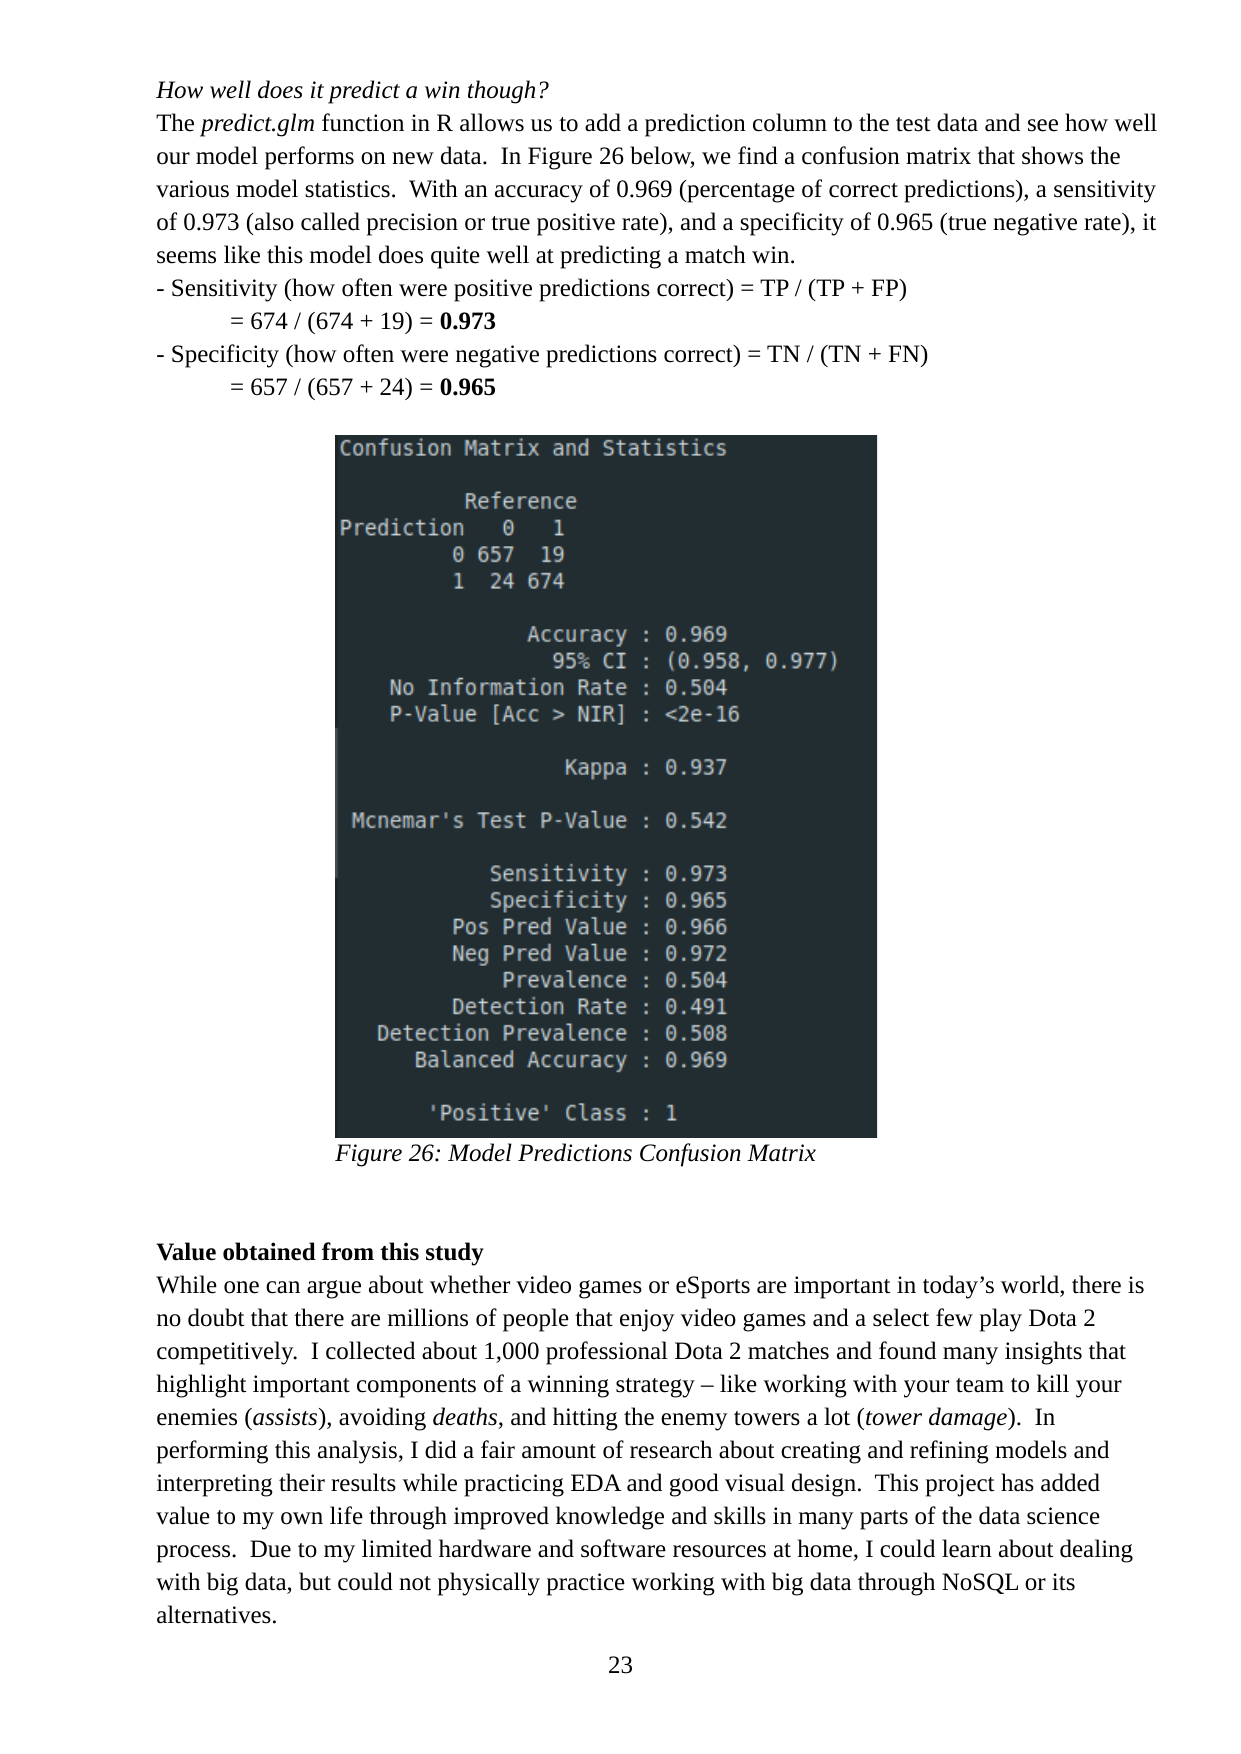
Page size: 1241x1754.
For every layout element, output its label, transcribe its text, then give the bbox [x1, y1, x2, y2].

picture [335, 435, 878, 1138]
text Value obtained from this study [156, 1237, 1159, 1266]
text - Specificity (how often were negative predictions correct) = TN / (TN + FN) [156, 339, 1159, 368]
text - Sensitivity (how often were positive predictions correct) = TP / (TP + FP) [156, 273, 1159, 302]
text Figure 26: Model Predictions Confusion Matrix [335, 1138, 877, 1167]
text = 657 / (657 + 24) = 0.965 [156, 372, 1159, 401]
text = 674 / (674 + 19) = 0.973 [156, 306, 1159, 335]
text How well does it predict a win though? [156, 75, 1159, 104]
text The predict.glm function in R allows us to add a prediction column to the test data and see how well our model performs on new data. In Figure 26 below, we find a confusion matrix that shows the various model statistics. With an accuracy of 0.969 (percentage of correct predictions), a sensitivity of 0.973 (also called precision or true positive rate), and a specificity of 0.965 (true negative rate), it seems like this model does quite well at predicting a match win. [156, 108, 1159, 269]
text While one can argue about whether video games or eSports are important in today’s world, there is no doubt that there are millions of people that enjoy video games and a select few play Dota 2 competitively. I collected about 1,000 professional Dota 2 matches and found many insights that highlight important components of a winning strategy – like working with your team to kill your enemies (assists), avoiding deaths, and hitting the enemy towers a lot (tower damage). In performing this analysis, I did a fair amount of research about creating and refining models and interpreting their results while practicing EDA and good visual design. This project has added value to my own life through improved knowledge and skills in many parts of the data science process. Due to my limited hardware and software resources at home, I could learn about dealing with big data, but could not physically practice working with big data through NoSQL or its alternatives. [156, 1270, 1159, 1629]
